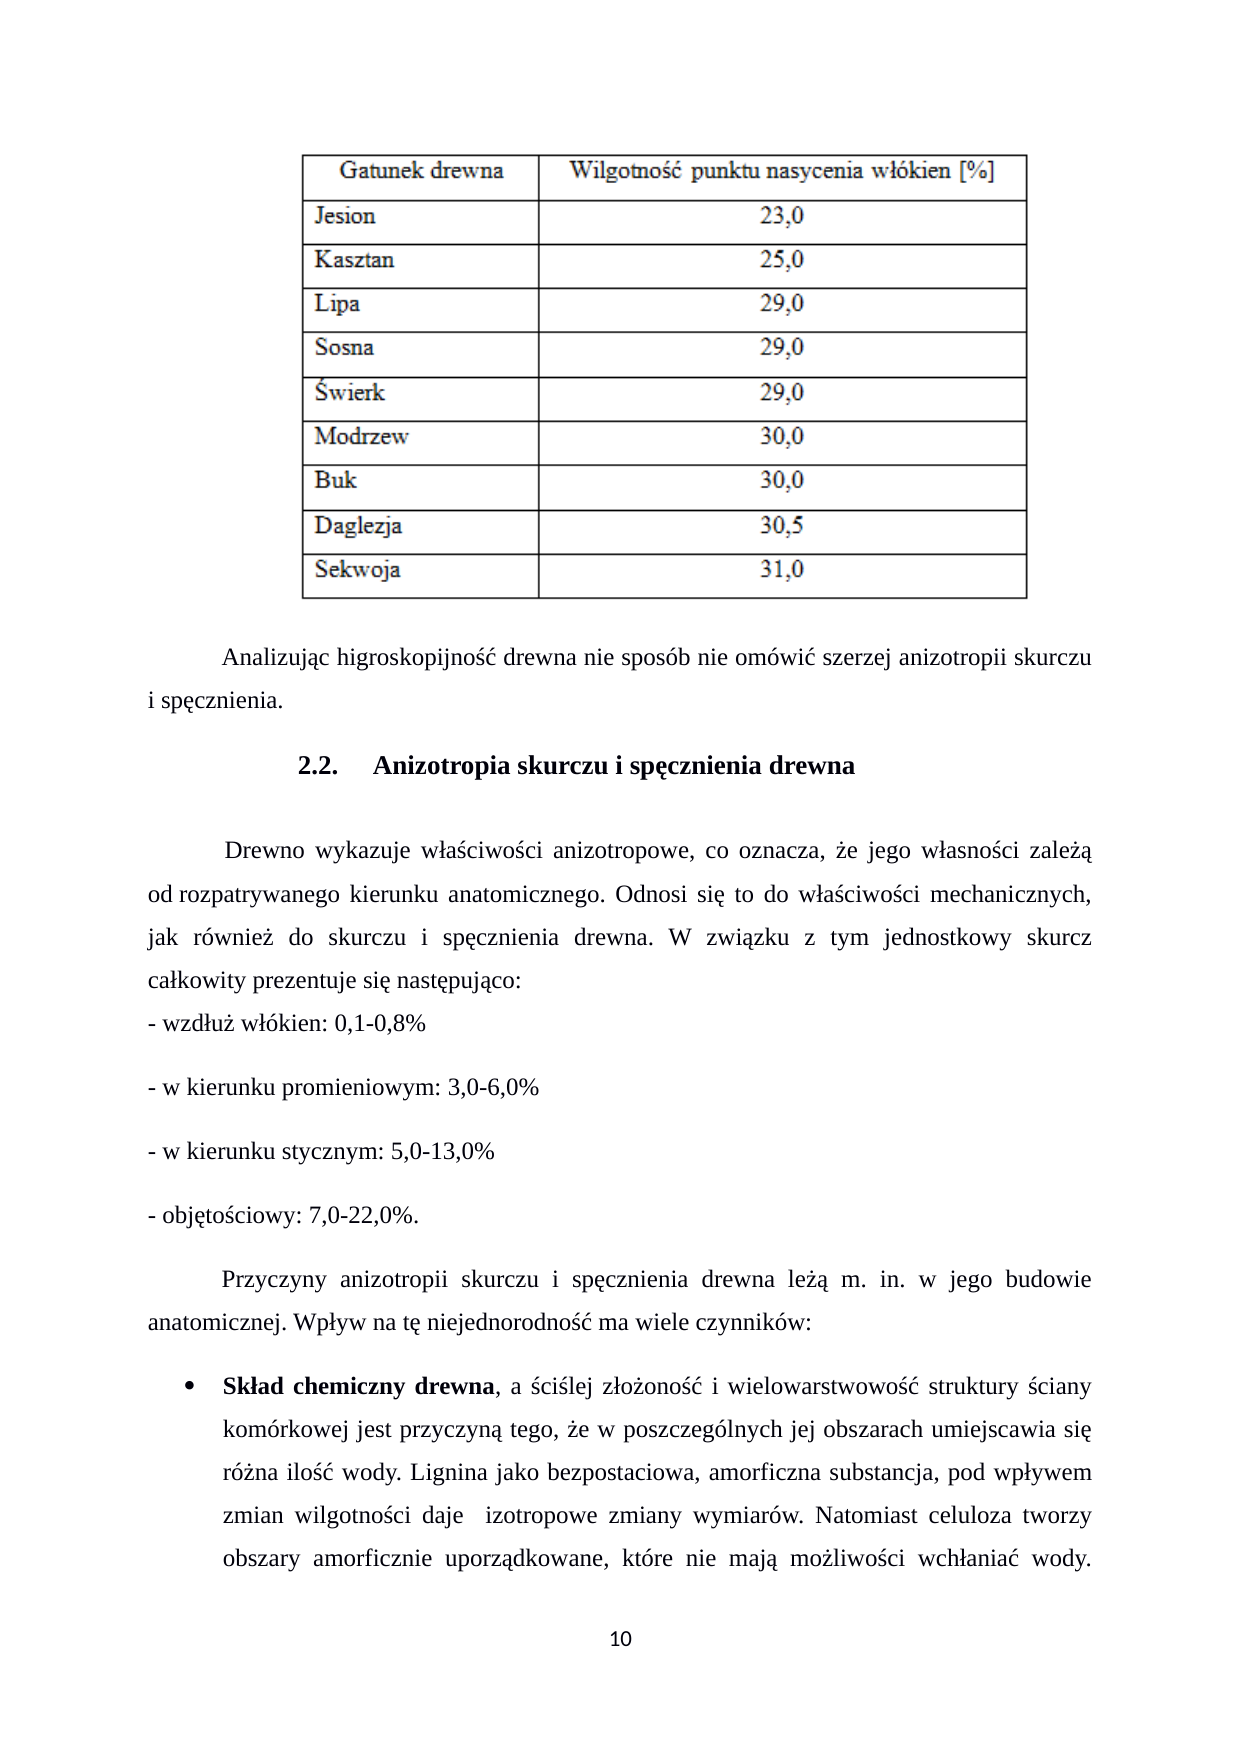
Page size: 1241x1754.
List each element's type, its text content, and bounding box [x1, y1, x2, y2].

picture [296, 147, 1034, 607]
subtitle Anizotropia skurczu i spęcznienia drewna [298, 749, 1093, 780]
text Analizując higroskopijność drewna nie sposób nie omówić szerzej anizotropii skurczu i spęcznienia. [148, 642, 1093, 714]
text - wzdłuż włókien: 0,1-0,8% [148, 1008, 1093, 1037]
list Skład chemiczny drewna, a ściślej złożoność i wielowarstwowość struktury ściany komórkowej jest przyczyną tego, że w poszczególnych jej obszarach umiejscawia się różna ilość wody. Lignina jako bezpostaciowa, amorficzna substancja, pod wpływem zmian wilgotności daje izotropowe zmiany wymiarów. Natomiast celuloza tworzy obszary amorficznie uporządkowane, które nie mają możliwości wchłaniać wody. [185, 1371, 1093, 1572]
text - w kierunku promieniowym: 3,0-6,0% [148, 1072, 1093, 1101]
text Drewno wykazuje właściwości anizotropowe, co oznacza, że jego własności zależą od rozpatrywanego kierunku anatomicznego. Odnosi się to do właściwości mechanicznych, jak również do skurczu i spęcznienia drewna. W związku z tym jednostkowy skurcz całkowity prezentuje się następująco: [148, 836, 1093, 994]
text - objętościowy: 7,0-22,0%. [148, 1200, 1093, 1229]
text - w kierunku stycznym: 5,0-13,0% [148, 1136, 1093, 1165]
text Przyczyny anizotropii skurczu i spęcznienia drewna leżą m. in. w jego budowie anatomicznej. Wpływ na tę niejednorodność ma wiele czynników: [148, 1264, 1093, 1336]
